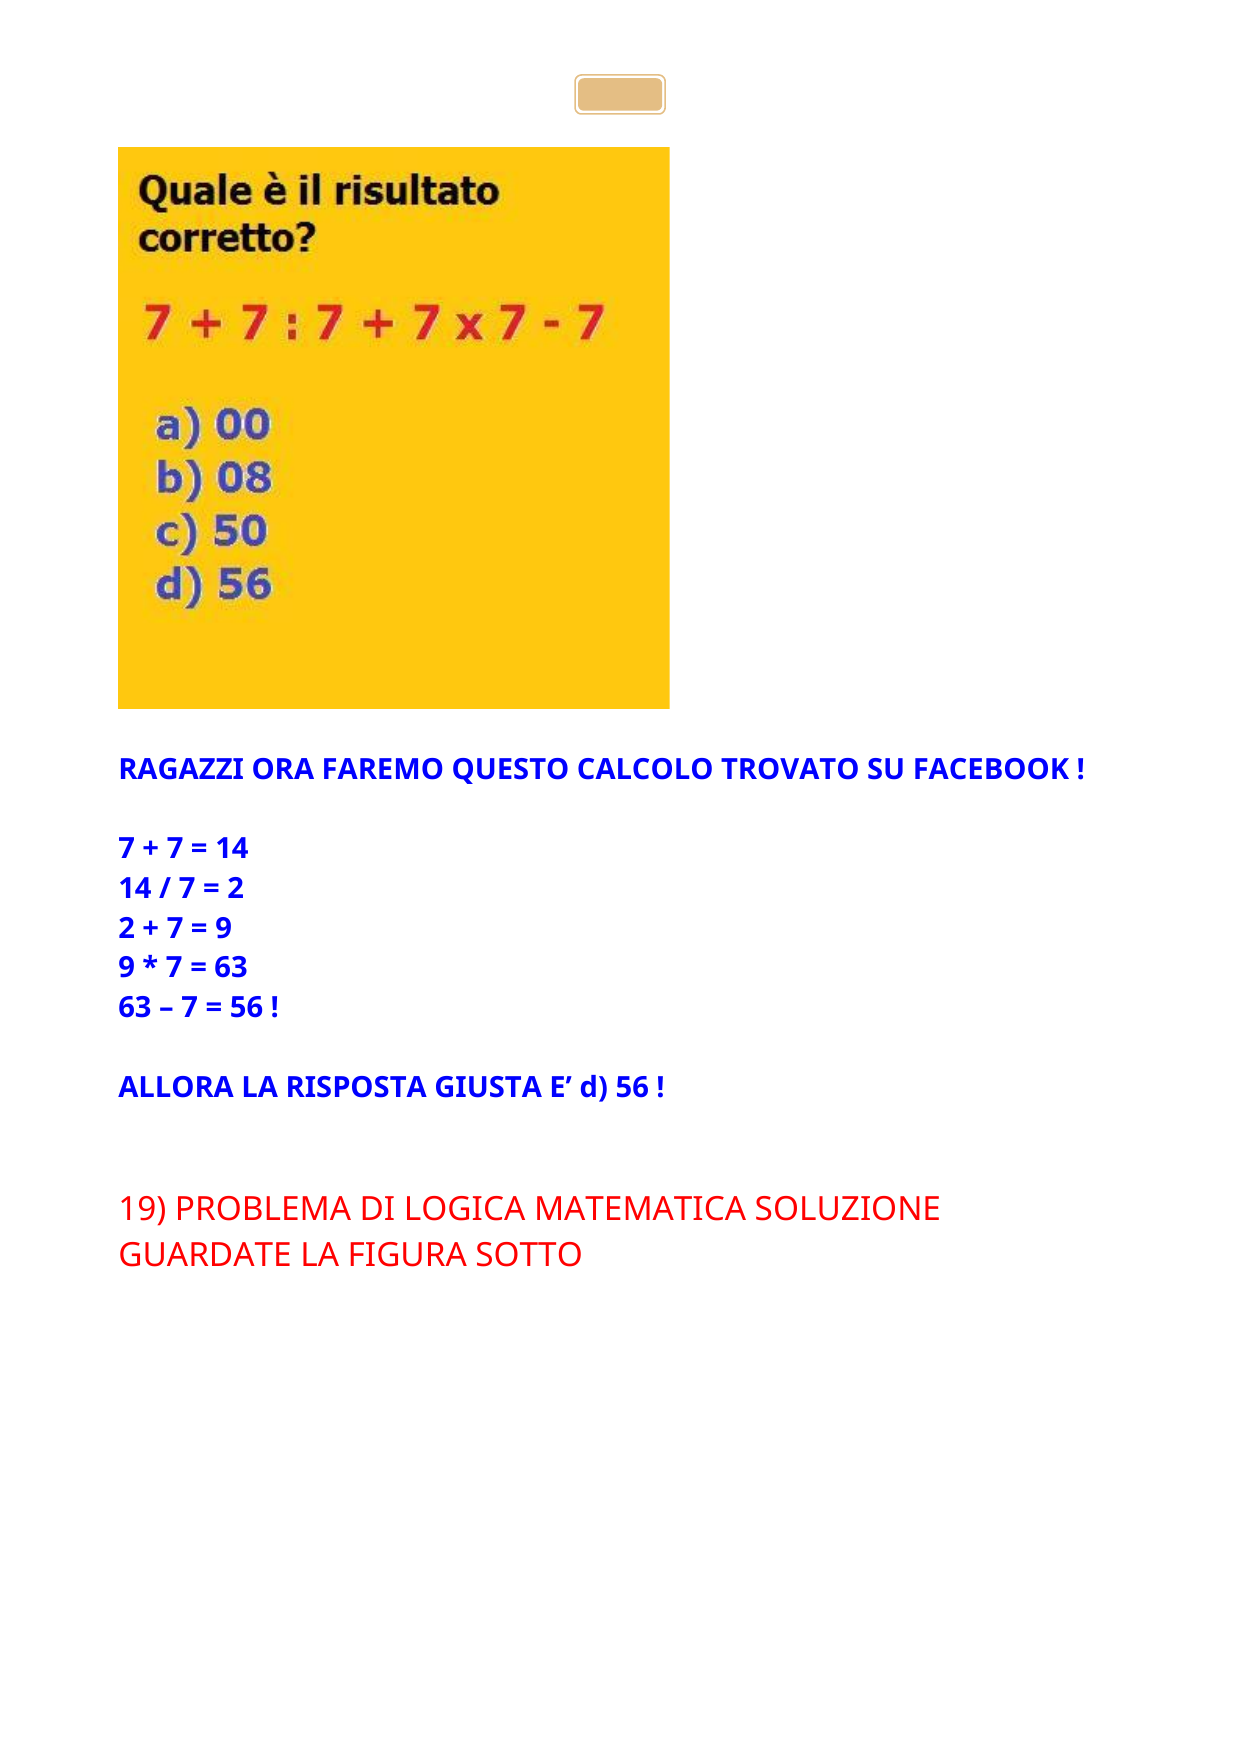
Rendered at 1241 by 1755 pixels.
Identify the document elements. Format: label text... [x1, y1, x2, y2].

text 14 / 7 = 2 [118, 867, 1122, 907]
text 19) PROBLEMA DI LOGICA MATEMATICA SOLUZIONE GUARDATE LA FIGURA SOTTO [118, 1185, 1122, 1276]
text 7 + 7 = 14 [118, 828, 1122, 867]
text RAGAZZI ORA FAREMO QUESTO CALCOLO TROVATO SU FACEBOOK ! [118, 748, 1122, 788]
text ALLORA LA RISPOSTA GIUSTA E’ d) 56 ! [118, 1066, 1122, 1106]
text 63 – 7 = 56 ! [118, 986, 1122, 1026]
text 9 * 7 = 63 [118, 947, 1122, 986]
text 2 + 7 = 9 [118, 907, 1122, 947]
